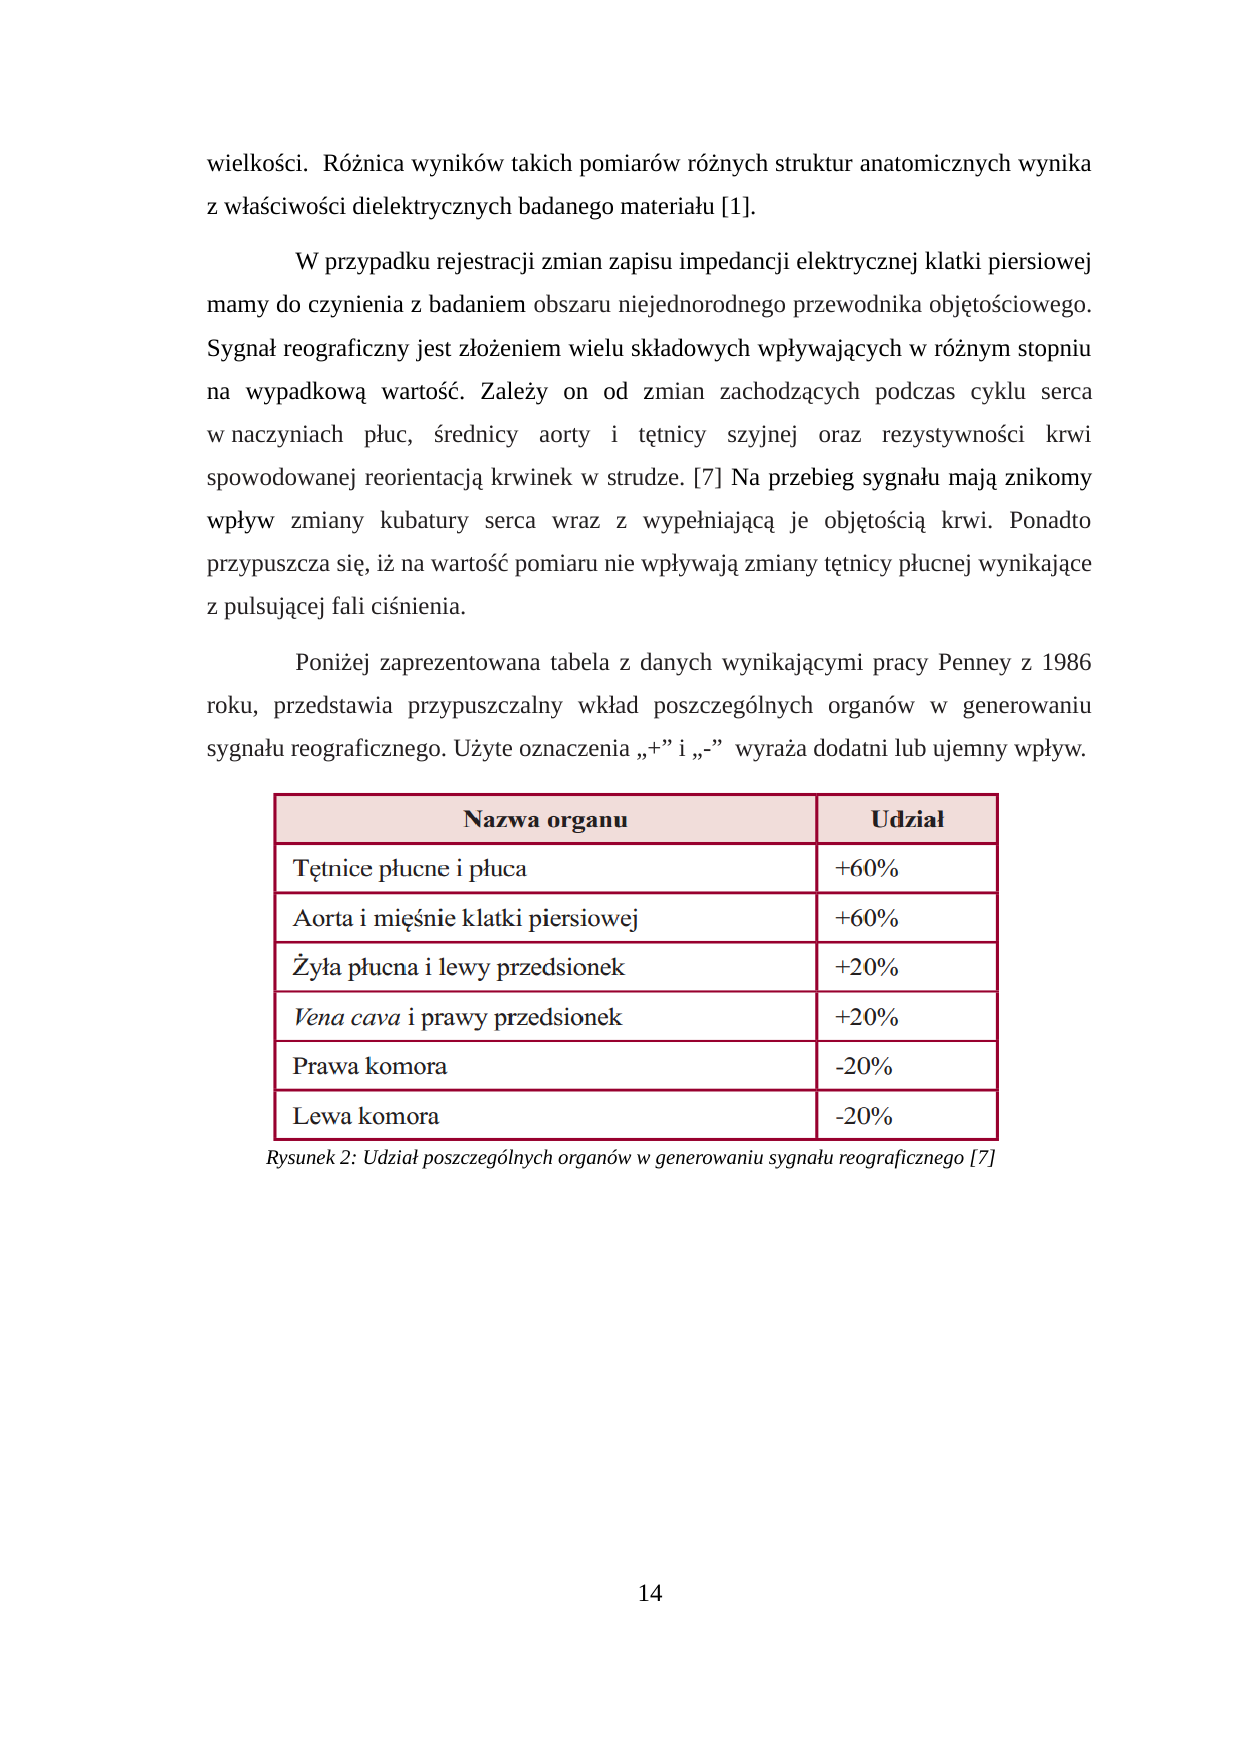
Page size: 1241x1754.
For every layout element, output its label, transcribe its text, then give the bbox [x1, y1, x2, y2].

text Rysunek 2: Udział poszczególnych organów w generowaniu sygnału reograficznego [7] [266, 1145, 1004, 1169]
text wielkości. Różnica wyników takich pomiarów różnych struktur anatomicznych wynika z właściwości dielektrycznych badanego materiału [1]. [207, 148, 1093, 219]
text W przypadku rejestracji zmian zapisu impedancji elektrycznej klatki piersiowej mamy do czynienia z badaniem obszaru niejednorodnego przewodnika objętościowego. Sygnał reograficzny jest złożeniem wielu składowych wpływających w różnym stopniu na wypadkową wartość. Zależy on od zmian zachodzących podczas cyklu serca w naczyniach płuc, średnicy aorty i tętnicy szyjnej oraz rezystywności krwi spowodowanej reorientacją krwinek w strudze. [7] Na przebieg sygnału mają znikomy wpływ zmiany kubatury serca wraz z wypełniającą je objętością krwi. Ponadto przypuszcza się, iż na wartość pomiaru nie wpływają zmiany tętnicy płucnej wynikające z pulsującej fali ciśnienia. [207, 246, 1093, 620]
text Poniżej zaprezentowana tabela z danych wynikającymi pracy Penney z 1986 roku, przedstawia przypuszczalny wkład poszczególnych organów w generowaniu sygnału reograficznego. Użyte oznaczenia „+” i „-” wyraża dodatni lub ujemny wpływ. [207, 647, 1093, 762]
